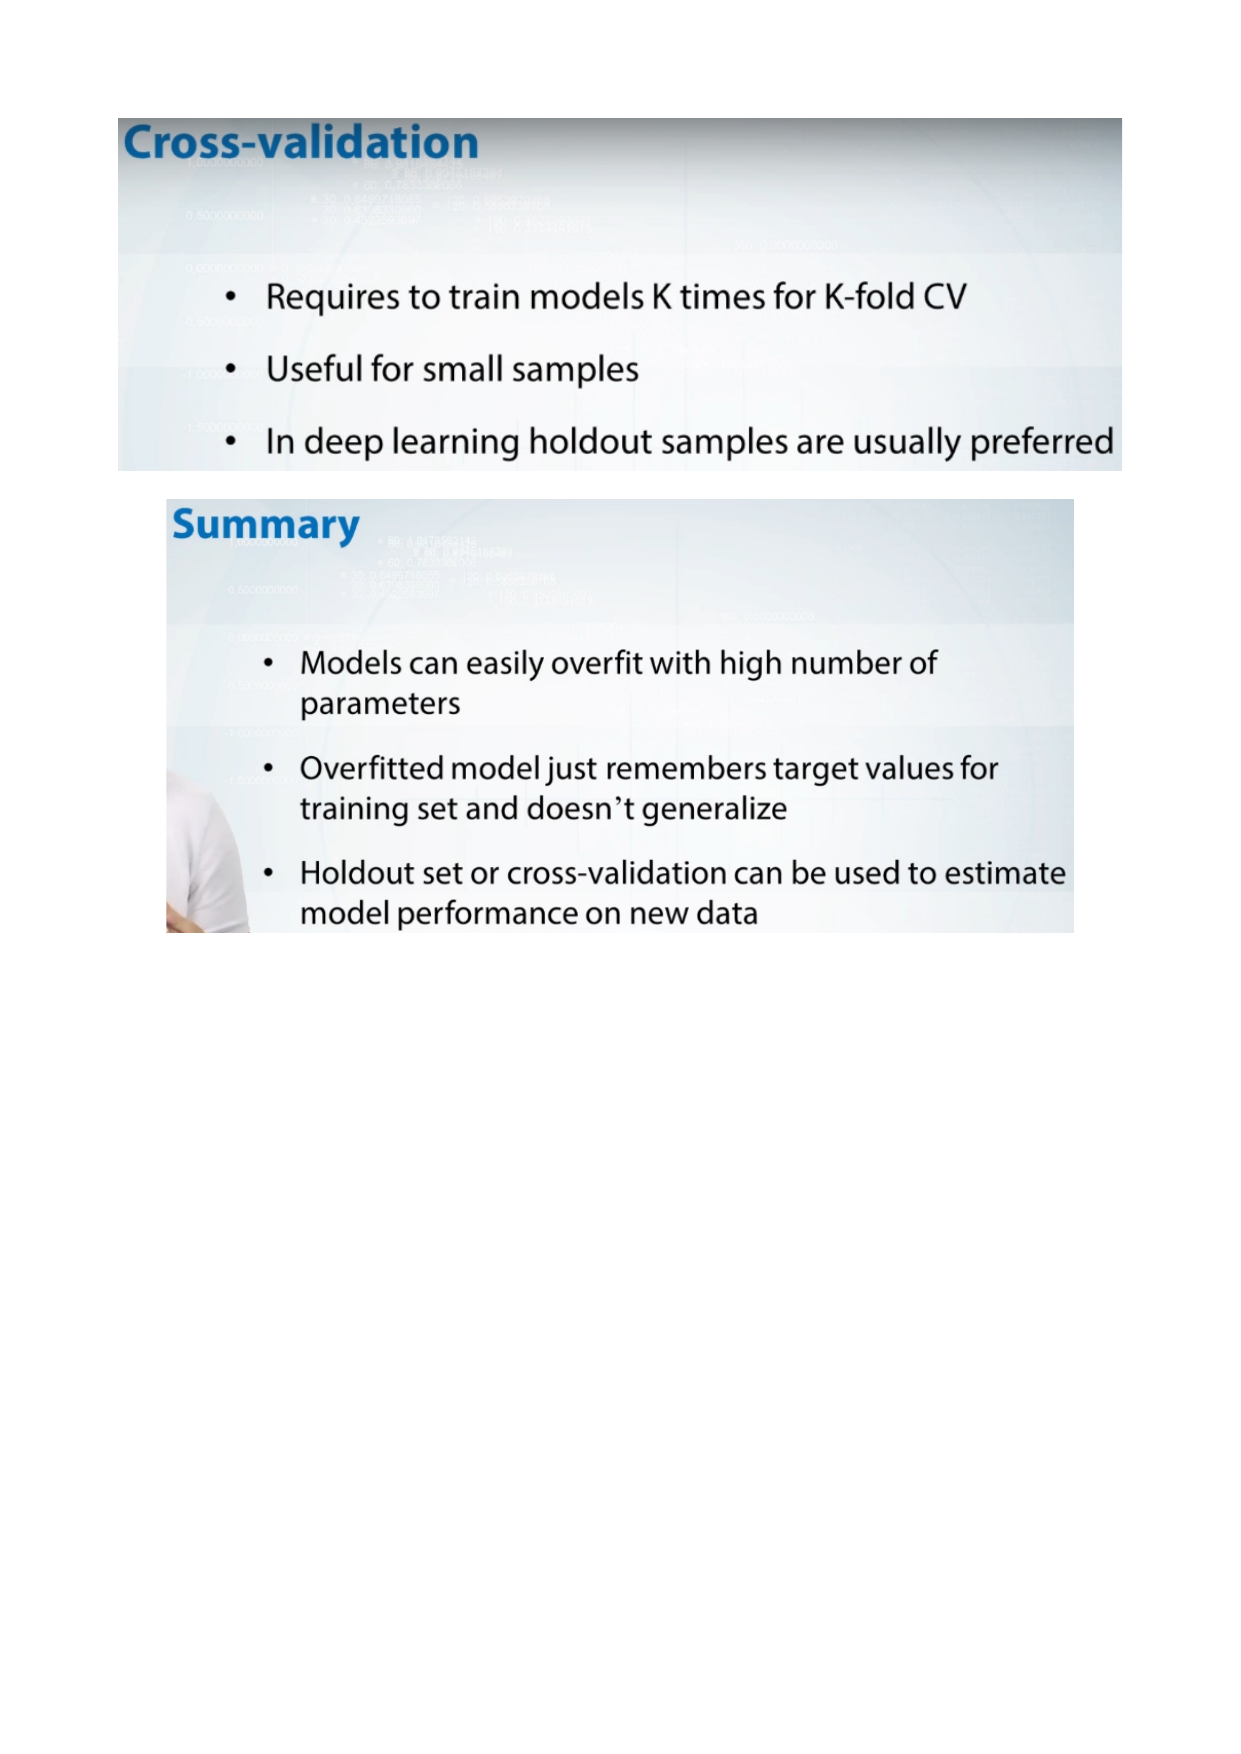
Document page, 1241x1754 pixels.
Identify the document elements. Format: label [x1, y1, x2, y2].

picture [166, 499, 1074, 933]
picture [118, 118, 1123, 471]
